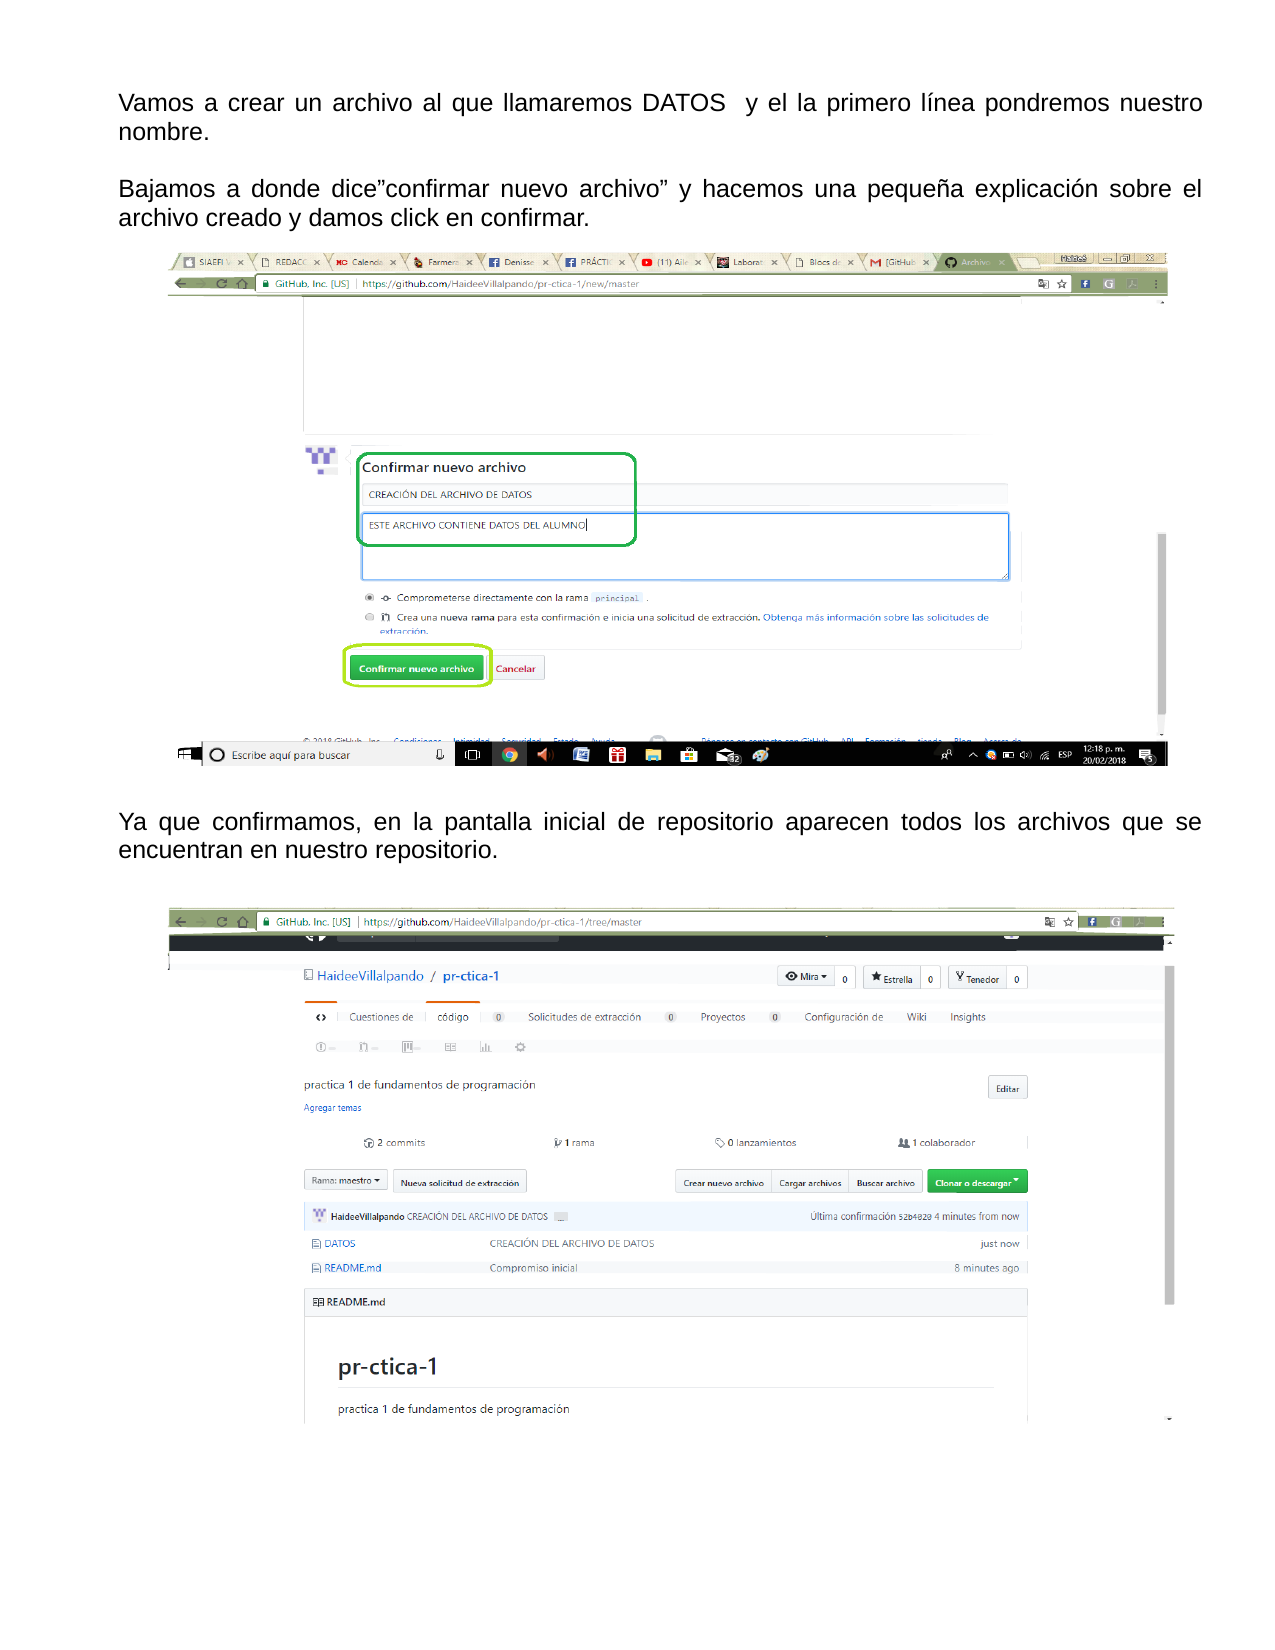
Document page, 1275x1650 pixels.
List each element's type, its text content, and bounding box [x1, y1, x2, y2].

text Vamos a crear un archivo al que llamaremos DATOS y el la primero línea pondremos nuestro nombre. [118, 88, 1205, 145]
text Bajamos a donde dice”confirmar nuevo archivo” y hacemos una pequeña explicación sobre el archivo creado y damos click en confirmar. [118, 174, 1205, 232]
text Ya que confirmamos, en la pantalla inicial de repositorio aparecen todos los archivos que se encuentran en nuestro repositorio. [118, 807, 1205, 864]
